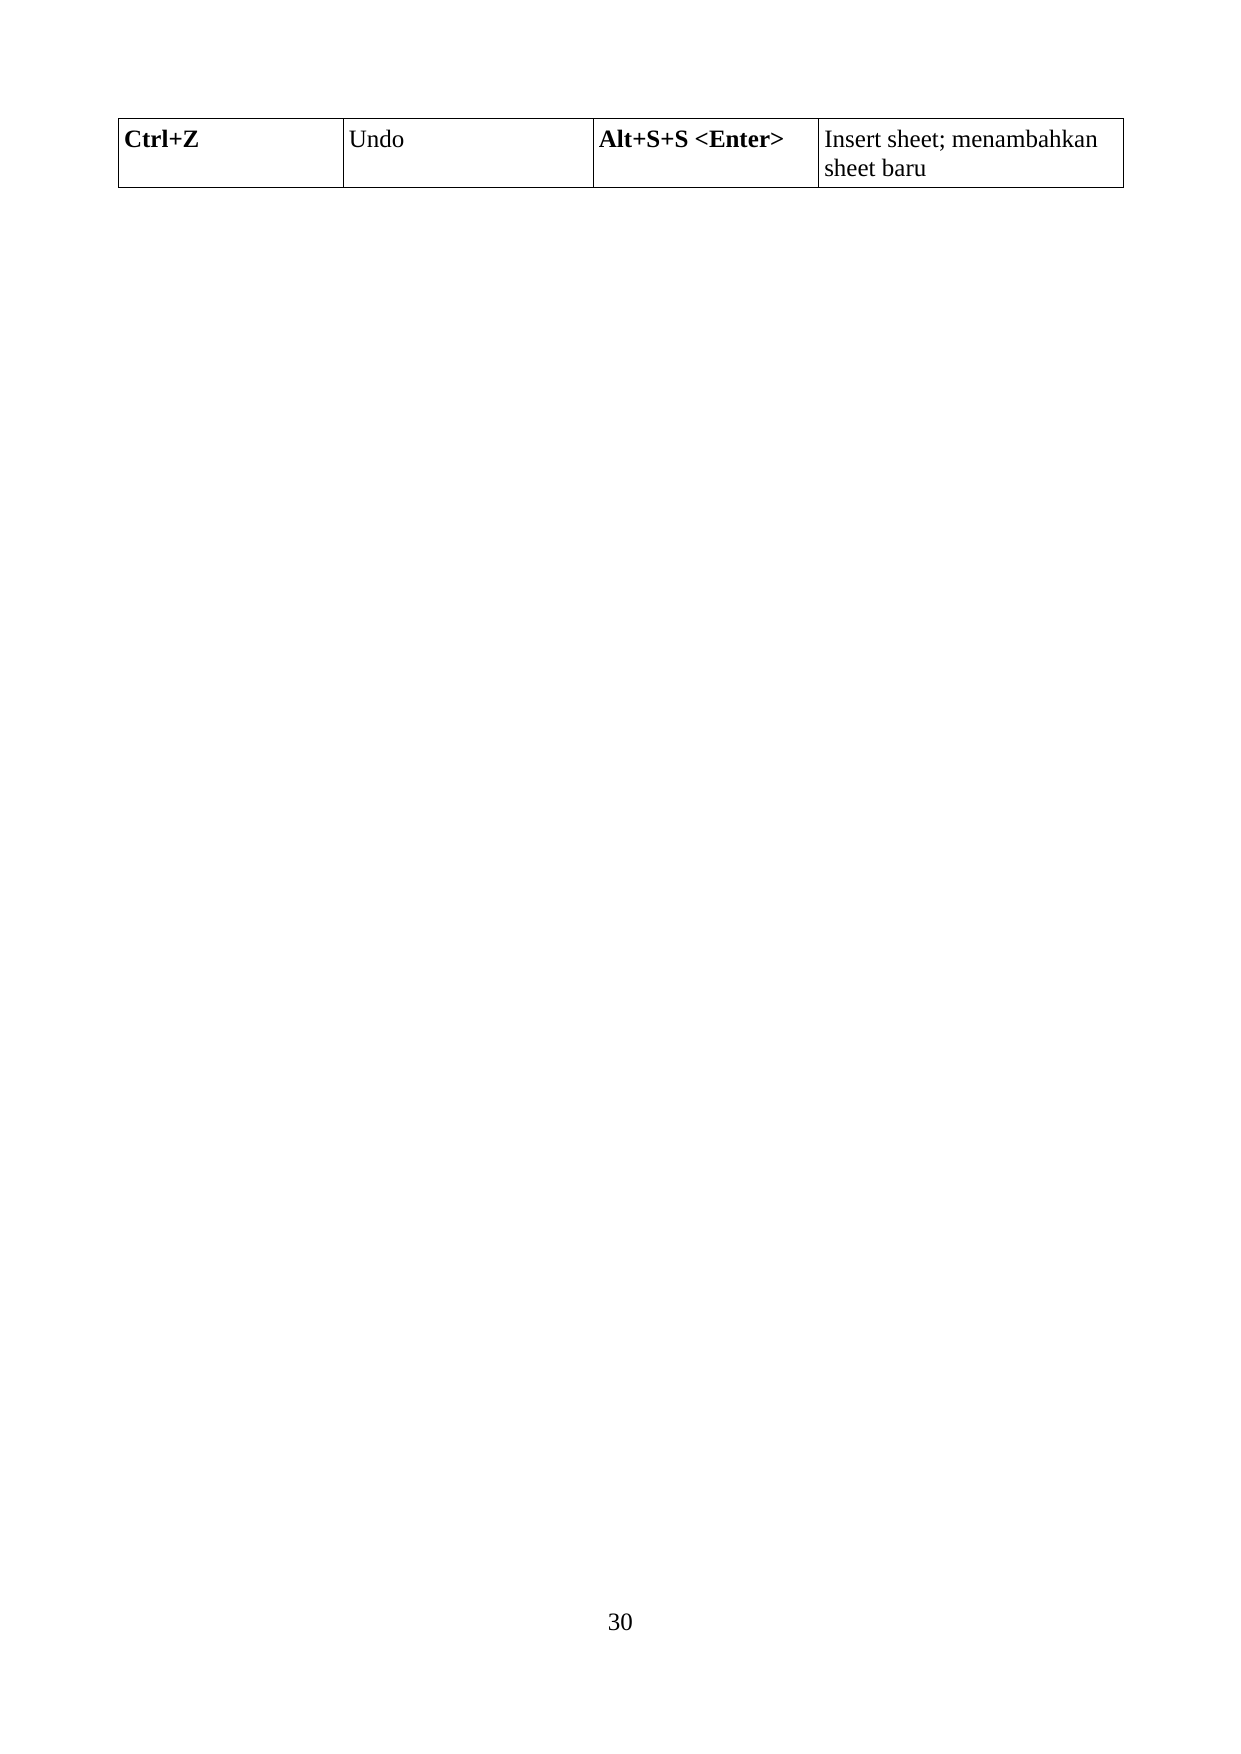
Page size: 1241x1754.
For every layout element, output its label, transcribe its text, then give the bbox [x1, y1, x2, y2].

table_cell Alt+S+S <Enter> [594, 119, 818, 187]
table_cell Ctrl+Z [119, 119, 343, 187]
table_cell Insert sheet; menambahkan sheet baru [819, 119, 1123, 187]
table_cell Undo [344, 119, 593, 187]
